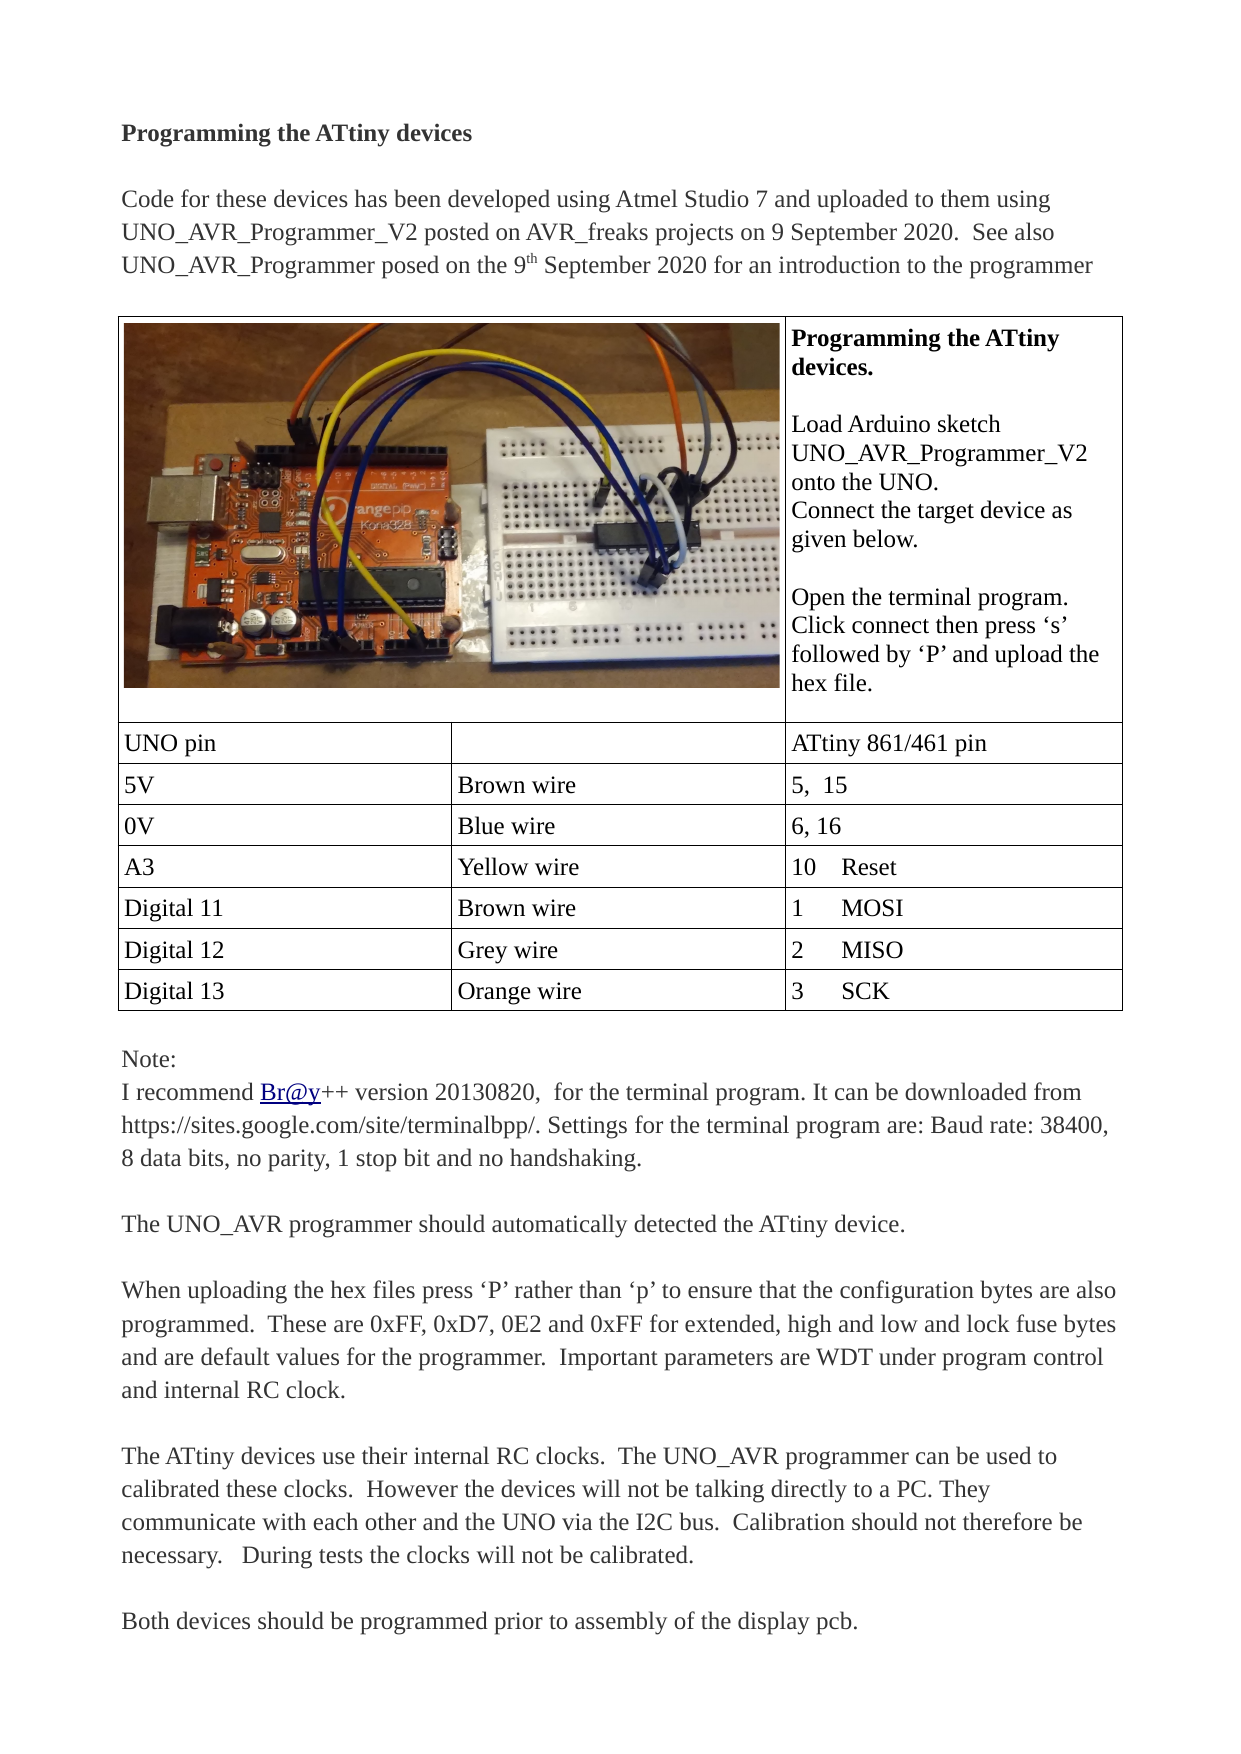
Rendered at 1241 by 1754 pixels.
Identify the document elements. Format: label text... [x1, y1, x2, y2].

text The ATtiny devices use their internal RC clocks. The UNO_AVR programmer can be used to calibrated these clocks. However the devices will not be talking directly to a PC. They communicate with each other and the UNO via the I2C bus. Calibration should not therefore be necessary. During tests the clocks will not be calibrated. [119, 1441, 1122, 1568]
table_cell Brown wire [452, 764, 785, 804]
table_cell 5, 15 [786, 764, 1122, 804]
text When uploading the hex files press ‘P’ rather than ‘p’ to ensure that the configuration bytes are also programmed. These are 0xFF, 0xD7, 0E2 and 0xFF for extended, high and low and lock fuse bytes and are default values for the programmer. Important parameters are WDT under program control and internal RC clock. [119, 1276, 1122, 1403]
table_cell Digital 12 [119, 929, 451, 969]
table_cell Blue wire [452, 805, 785, 845]
table_cell 1 MOSI [786, 888, 1122, 928]
text I recommend Br@y++ version 20130820, for the terminal program. It can be downloaded from https://sites.google.com/site/terminalbpp/. Settings for the terminal program are: Baud rate: 38400, 8 data bits, no parity, 1 stop bit and no handshaking. [119, 1077, 1122, 1172]
text Note: [119, 1011, 1122, 1073]
table_cell 0V [119, 805, 451, 845]
table_cell Digital 13 [119, 970, 451, 1010]
text Programming the ATtiny devices [119, 118, 1122, 147]
text Code for these devices has been developed using Atmel Studio 7 and uploaded to them using [119, 184, 1122, 213]
table_cell 2 MISO [786, 929, 1122, 969]
table_header Programming the ATtiny devices. Load Arduino sketch UNO_AVR_Programmer_V2 onto the UNO. Connect the target device as given below. Open the terminal program. Click connect then press ‘s’ followed by ‘P’ and upload the hex file. [786, 317, 1122, 722]
table_cell 5V [119, 764, 451, 804]
table_cell 3 SCK [786, 970, 1122, 1010]
table_cell Grey wire [452, 929, 785, 969]
table_cell A3 [119, 846, 451, 887]
table_cell Yellow wire [452, 846, 785, 887]
text UNO_AVR_Programmer_V2 posted on AVR_freaks projects on 9 September 2020. See also UNO_AVR_Programmer posed on the 9th September 2020 for an introduction to the programmer [119, 217, 1122, 279]
table_cell 6, 16 [786, 805, 1122, 845]
text Both devices should be programmed prior to assembly of the display pcb. [119, 1606, 1122, 1634]
table_cell ATtiny 861/461 pin [786, 723, 1122, 763]
table_cell [452, 723, 785, 763]
table_cell 10 Reset [786, 846, 1122, 887]
table_cell UNO pin [119, 723, 451, 763]
table_cell Orange wire [452, 970, 785, 1010]
table_header [119, 317, 785, 722]
table_cell Digital 11 [119, 888, 451, 928]
table_cell Brown wire [452, 888, 785, 928]
picture [123, 323, 780, 688]
text The UNO_AVR programmer should automatically detected the ATtiny device. [119, 1209, 1122, 1238]
